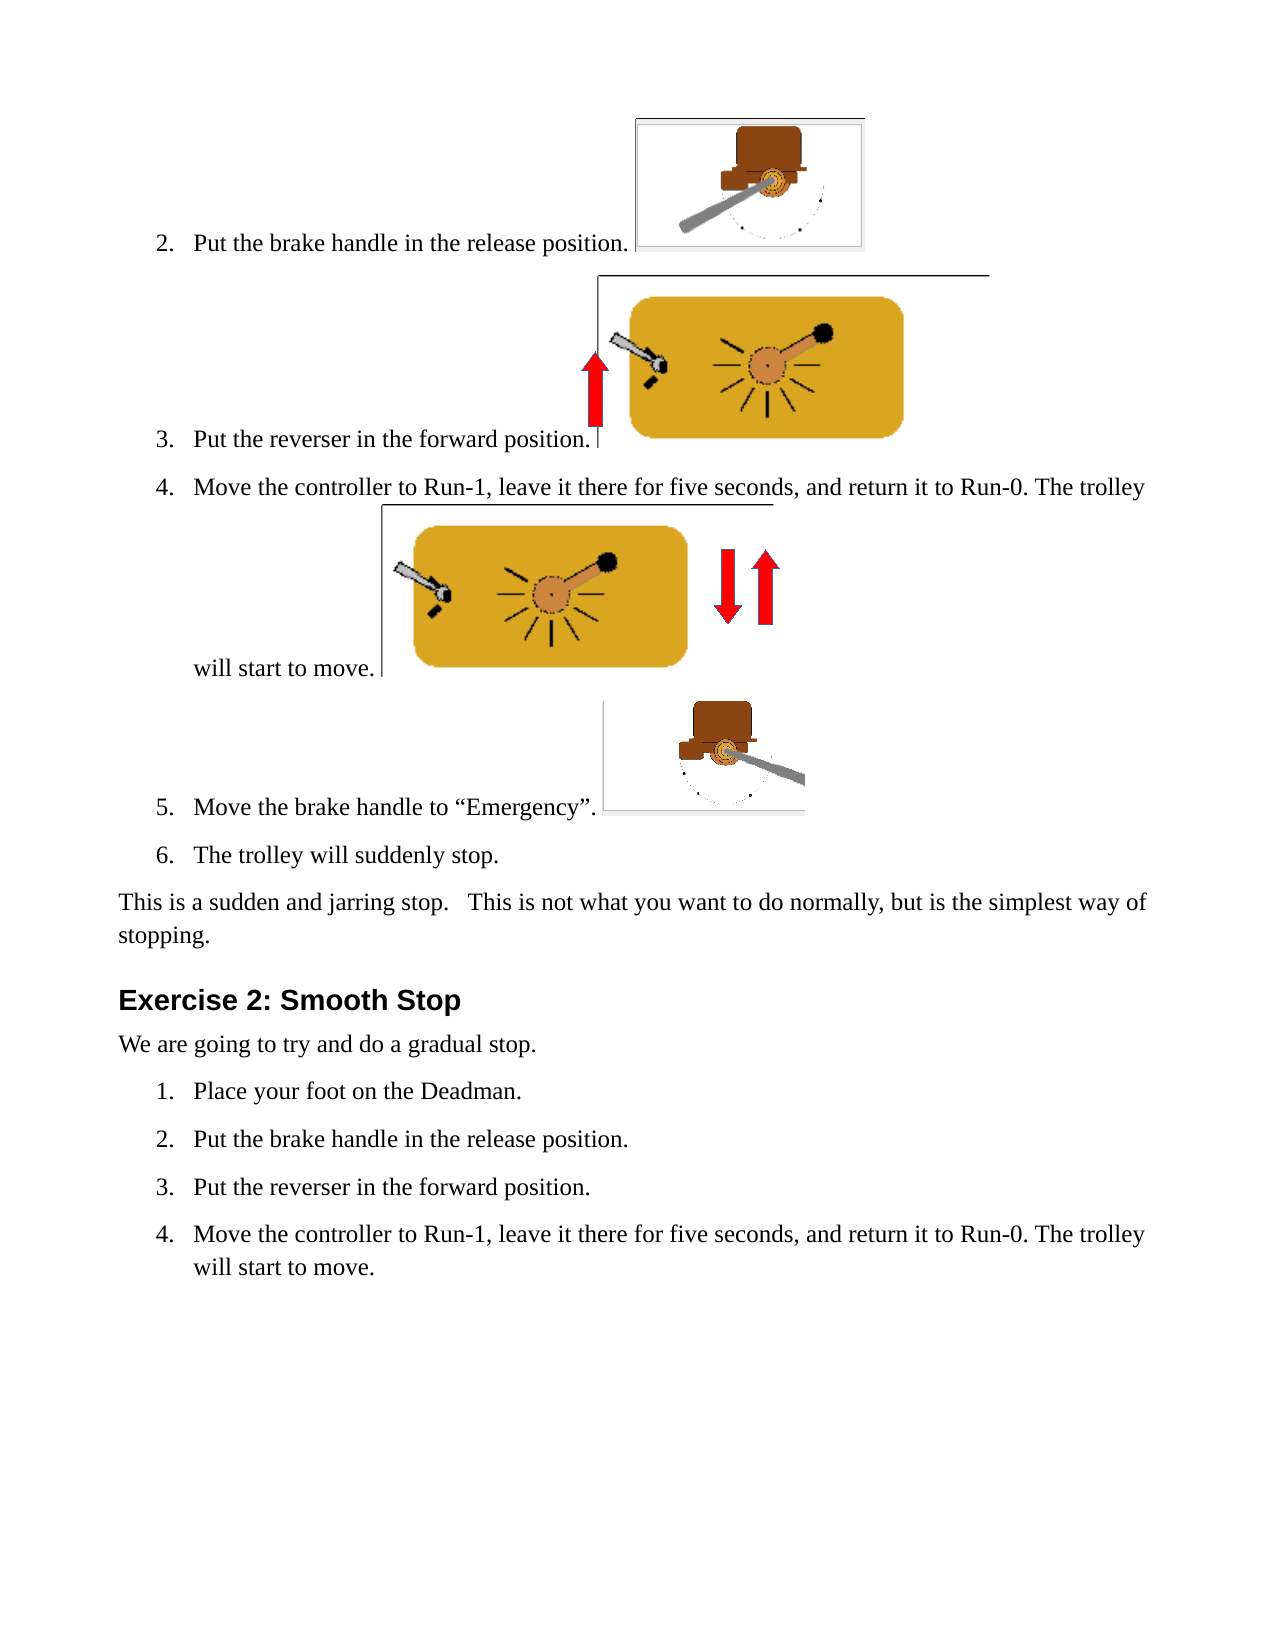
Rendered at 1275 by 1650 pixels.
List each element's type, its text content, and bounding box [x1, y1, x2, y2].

picture [602, 701, 805, 816]
text This is a sudden and jarring stop. This is not what you want to do normally, but is the simplest way of stopping. [118, 887, 1157, 949]
list Put the brake handle in the release position. [156, 118, 1157, 257]
list Put the reverser in the forward position. [156, 276, 1157, 453]
list Place your foot on the Deadman. [156, 1076, 1157, 1105]
picture [597, 275, 990, 448]
list The trolley will suddenly stop. [156, 840, 1157, 869]
text We are going to try and do a gradual stop. [118, 1029, 1157, 1057]
list Move the brake handle to “Emergency”. [156, 701, 1157, 821]
list Put the reverser in the forward position. [156, 1172, 1157, 1200]
list Move the controller to Run-1, leave it there for five seconds, and return it to Run-0. The trolley will start to move. [156, 1219, 1157, 1281]
picture [635, 118, 865, 252]
list Move the controller to Run-1, leave it there for five seconds, and return it to Run-0. The trolley will start to move. [156, 472, 1157, 682]
subtitle Exercise 2: Smooth Stop [118, 983, 1157, 1016]
list Put the brake handle in the release position. [156, 1124, 1157, 1153]
picture [381, 504, 774, 677]
